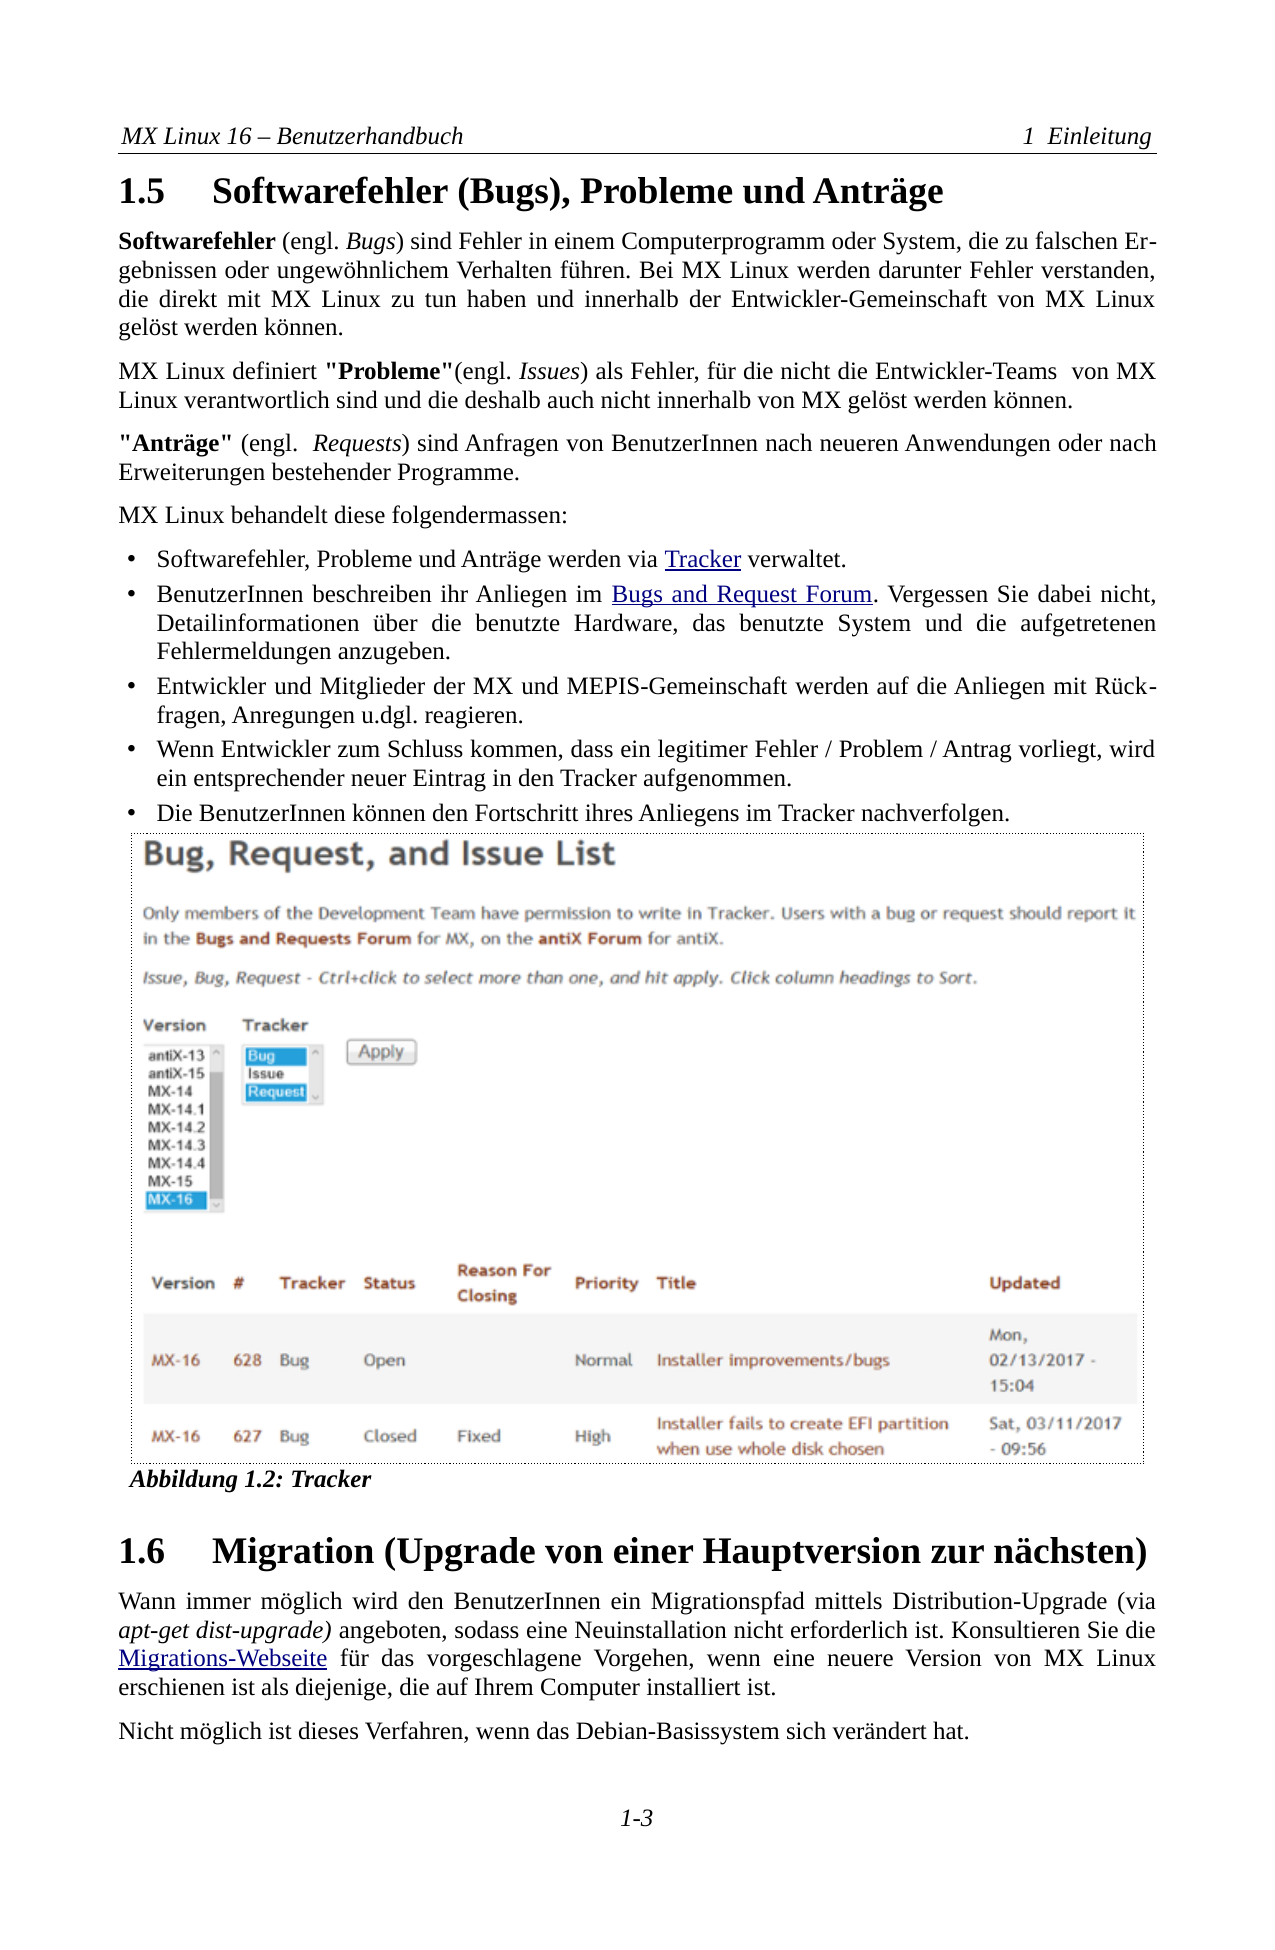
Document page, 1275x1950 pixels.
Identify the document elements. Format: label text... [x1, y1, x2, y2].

list BenutzerInnen beschreiben ihr Anliegen im Bugs and Request Forum. Vergessen Sie dabei nicht, De­tail­informationen über die benutzte Hardware, das benutzte System und die aufgetretenen Fehler­mel­dungen anzugeben. [127, 579, 1157, 665]
text Softwarefehler (engl. Bugs) sind Fehler in einem Computerprogramm oder System, die zu falschen Er­geb­nissen oder ungewöhnlichem Verhalten führen. Bei MX Linux werden darunter Fehler verstanden, die direkt mit MX Linux zu tun haben und innerhalb der Entwickler-Gemeinschaft von MX Linux gelöst werden können. [118, 226, 1157, 341]
text 1.5 Softwarefehler (Bugs), Probleme und Anträge [118, 168, 1157, 211]
text MX Linux definiert "Probleme"(engl. Issues) als Feh­ler, für die nicht die Entwickler-Teams von MX Linux verantwortlich sind und die deshalb auch nicht innerhalb von MX gelöst werden können. [118, 356, 1157, 413]
text Wann immer möglich wird den BenutzerInnen ein Migrationspfad mittels Distribution-Upgrade (via apt-get dist-upgrade) angeboten, sodass eine Neuinstallation nicht erforderlich ist. Konsultieren Sie die Mi­gra­tions-Webseite für das vorgeschlagene Vorgehen, wenn eine neuere Version von MX Linux erschienen ist als diejenige, die auf Ihrem Computer installiert ist. [118, 1586, 1157, 1701]
subtitle 1.6 Migration (Upgrade von einer Hauptversion zur nächsten) [118, 1528, 1157, 1571]
text "Anträge" (engl. Requests) sind Anfragen von BenutzerInnen nach neueren An­wendungen oder nach Erweiterungen bestehender Programme. [118, 428, 1157, 486]
text Abbildung 1.2: Tracker [118, 833, 1157, 1493]
text Nicht möglich ist dieses Verfahren, wenn das Debian-Basissystem sich verändert hat. [118, 1716, 1157, 1744]
list Wenn Entwickler zum Schluss kommen, dass ein legitimer Fehler / Problem / Antrag vorliegt, wird ein entsprechender neuer Eintrag in den Tracker aufgenommen. [127, 734, 1157, 792]
picture [134, 836, 1141, 1460]
text MX Linux behandelt diese folgendermassen: [118, 501, 1157, 529]
list Softwarefehler, Probleme und Anträge werden via Tracker verwaltet. [127, 544, 1157, 573]
list Entwickler und Mitglieder der MX und MEPIS-Gemeinschaft werden auf die Anliegen mit Rück­fragen, Anregungen u.dgl. reagieren. [127, 671, 1157, 728]
list Die BenutzerInnen können den Fortschritt ihres Anliegens im Tracker nachverfolgen. [127, 798, 1157, 827]
